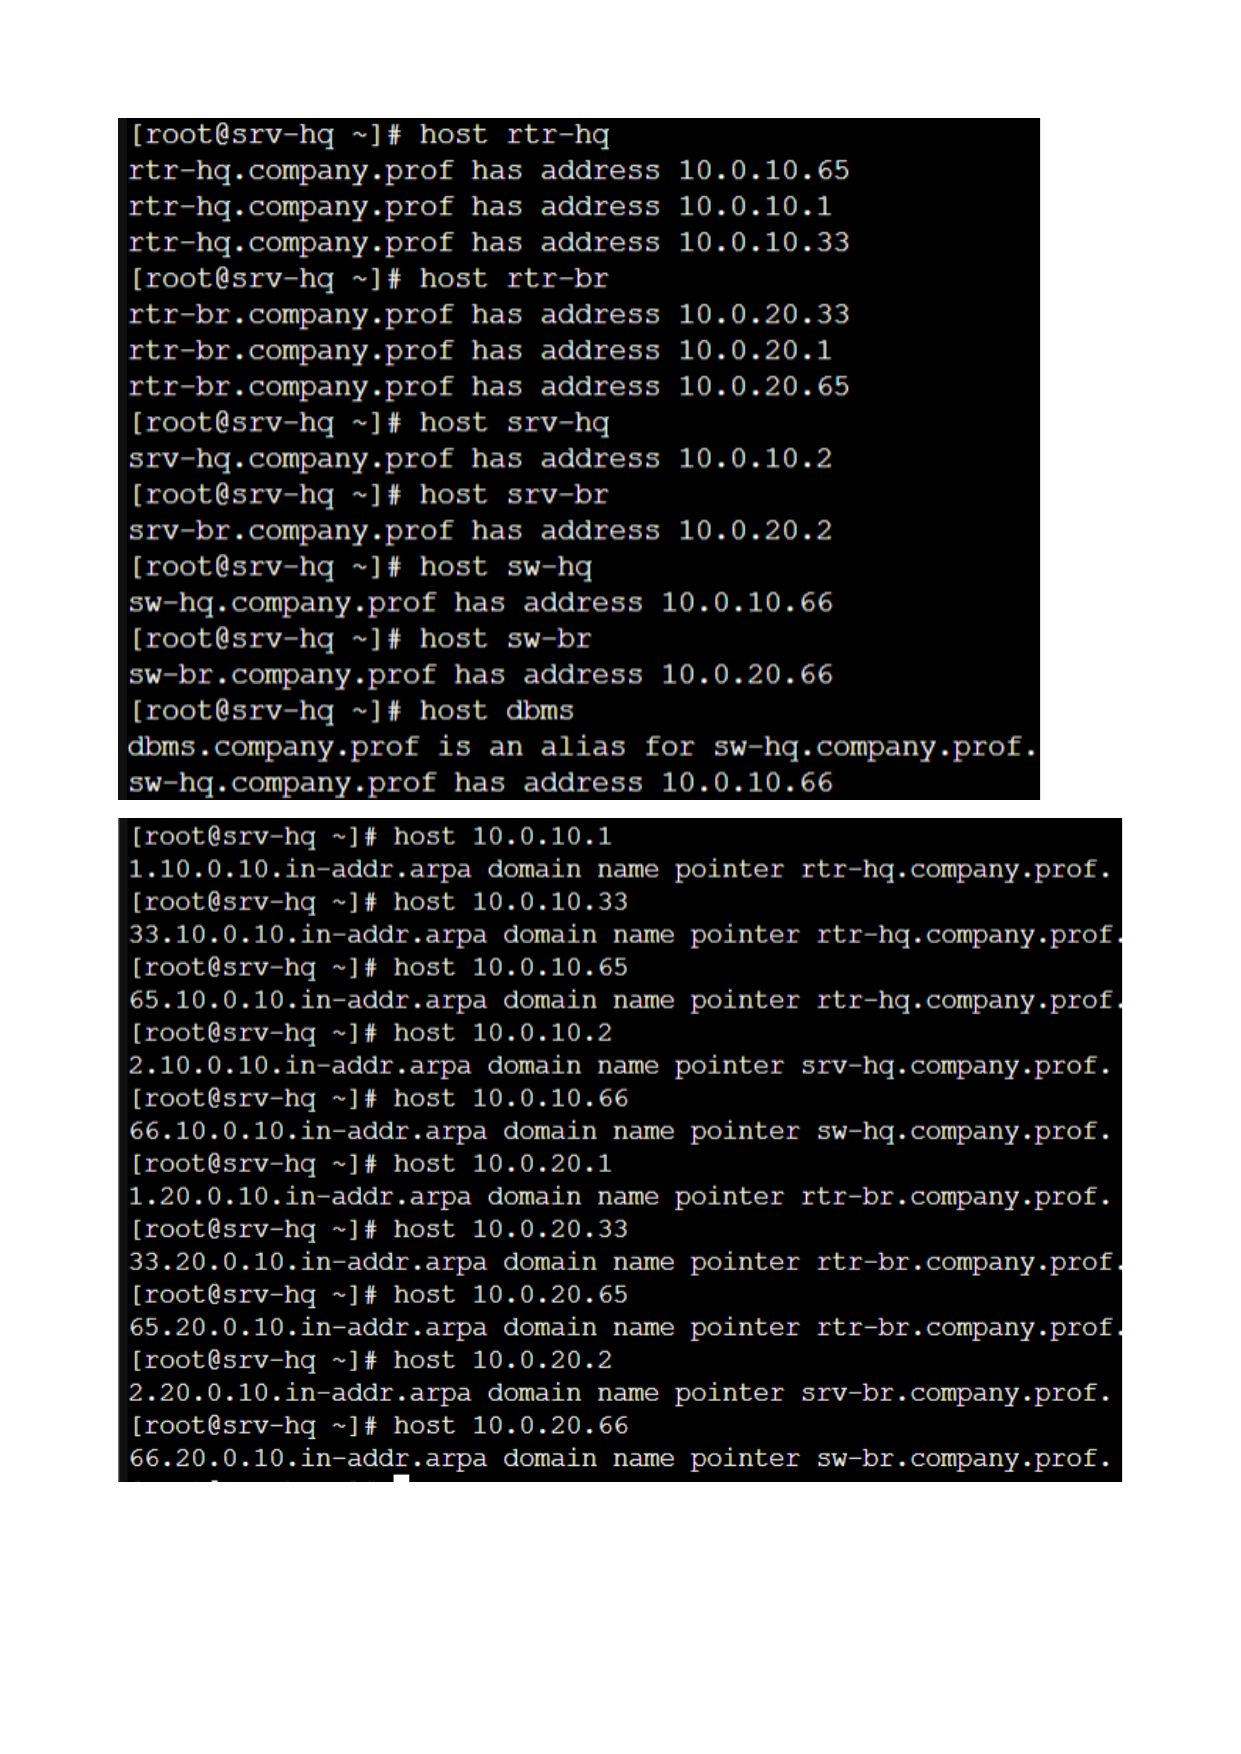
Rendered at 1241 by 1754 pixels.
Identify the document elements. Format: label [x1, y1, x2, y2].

picture [118, 818, 1123, 1482]
picture [118, 118, 1040, 800]
